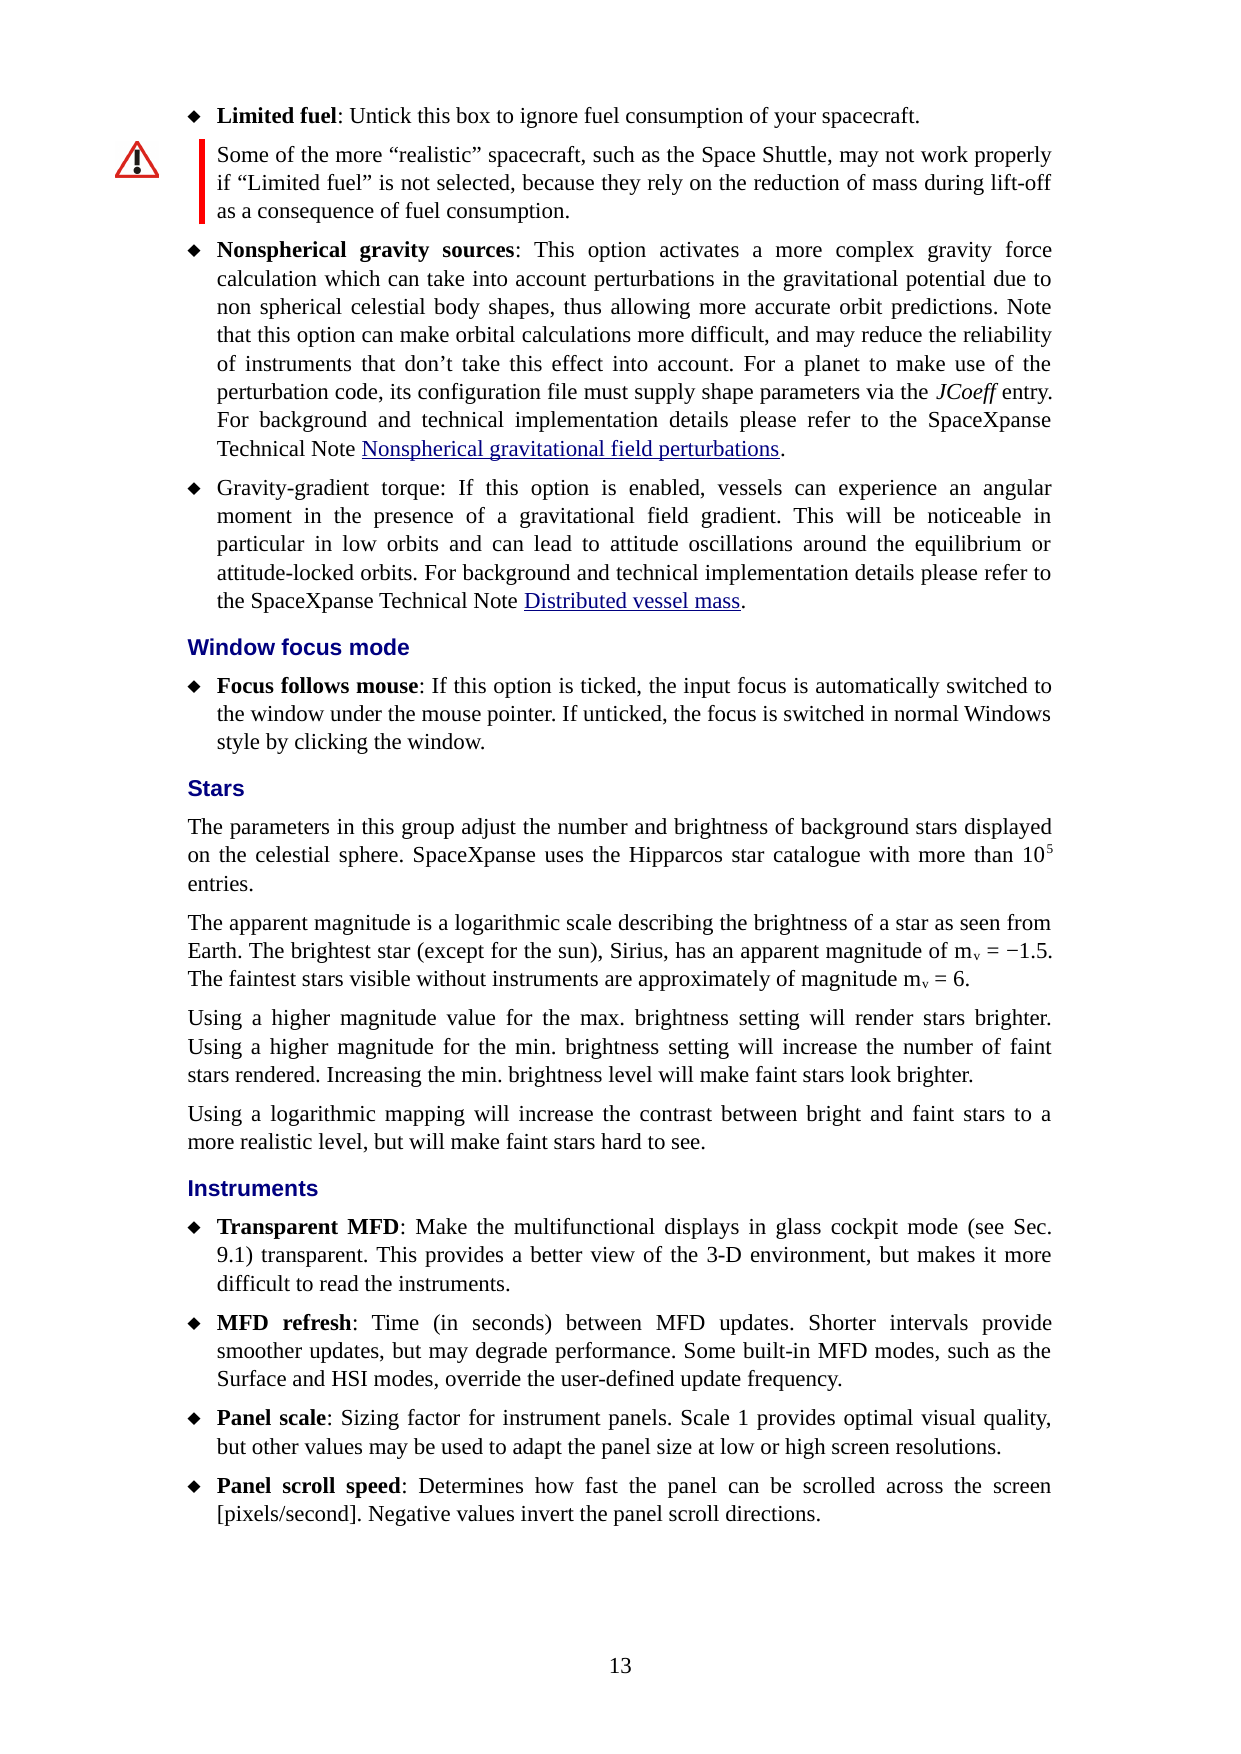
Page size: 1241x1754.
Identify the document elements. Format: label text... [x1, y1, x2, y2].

list Limited fuel: Untick this box to ignore fuel consumption of your spacecraft. [187, 100, 1053, 129]
list Focus follows mouse: If this option is ticked, the input focus is automatically switched to the window under the mouse pointer. If unticked, the focus is switched in normal Windows style by clicking the window. [187, 670, 1053, 755]
list Nonspherical gravity sources: This option activates a more complex gravity force calculation which can take into account perturbations in the gravitational potential due to non spherical celestial body shapes, thus allowing more accurate orbit predictions. Note that this option can make orbital calculations more difficult, and may reduce the reliability of instruments that don’t take this effect into account. For a planet to make use of the perturbation code, its configuration file must supply shape parameters via the JCoeff entry. For background and technical implementation details please refer to the SpaceXpanse Technical Note Nonspherical gravitational field perturbations. [187, 235, 1053, 462]
list Gravity-gradient torque: If this option is enabled, vessels can experience an angular moment in the presence of a gravitational field gradient. This will be noticeable in particular in low orbits and can lead to attitude oscillations around the equilibrium or attitude-locked orbits. For background and technical implementation details please refer to the SpaceXpanse Technical Note Distributed vessel mass. [187, 472, 1053, 614]
list Transparent MFD: Make the multifunctional displays in glass cockpit mode (see Sec. 9.1) transparent. This provides a better view of the 3-D environment, but makes it more difficult to read the instruments. [187, 1212, 1053, 1297]
list Panel scale: Sizing factor for instrument panels. Scale 1 provides optimal visual quality, but other values may be used to adapt the panel size at low or high screen resolutions. [187, 1403, 1053, 1460]
subtitle Window focus mode [187, 633, 1053, 660]
list MFD refresh: Time (in seconds) between MFD updates. Shorter intervals provide smoother updates, but may degrade performance. Some built-in MFD modes, such as the Surface and HSI modes, override the user-defined update frequency. [187, 1307, 1053, 1392]
text Using a logarithmic mapping will increase the contrast between bright and faint stars to a more realistic level, but will make faint stars hard to see. [187, 1099, 1053, 1155]
subtitle Instruments [187, 1175, 1053, 1201]
picture [115, 141, 159, 178]
text The parameters in this group adjust the number and brightness of background stars displayed on the celestial sphere. SpaceXpanse uses the Hipparcos star catalogue with more than 105 entries. [187, 812, 1053, 897]
text The apparent magnitude is a logarithmic scale describing the brightness of a star as seen from Earth. The brightest star (except for the sun), Sirius, has an apparent magnitude of mv = −1.5. The faintest stars visible without instruments are approximately of magnitude mv = 6. [187, 907, 1053, 992]
text Using a higher magnitude value for the max. brightness setting will render stars brighter. Using a higher magnitude for the min. brightness setting will increase the number of faint stars rendered. Increasing the min. brightness level will make faint stars look brighter. [187, 1003, 1053, 1088]
subtitle Stars [187, 775, 1053, 801]
text Some of the more “realistic” spacecraft, such as the Space Shuttle, may not work properly if “Limited fuel” is not selected, because they rely on the reduction of mass during lift-off as a consequence of fuel consumption. [205, 139, 1053, 224]
list Panel scroll speed: Determines how fast the panel can be scrolled across the screen [pixels/second]. Negative values invert the panel scroll directions. [187, 1470, 1053, 1527]
